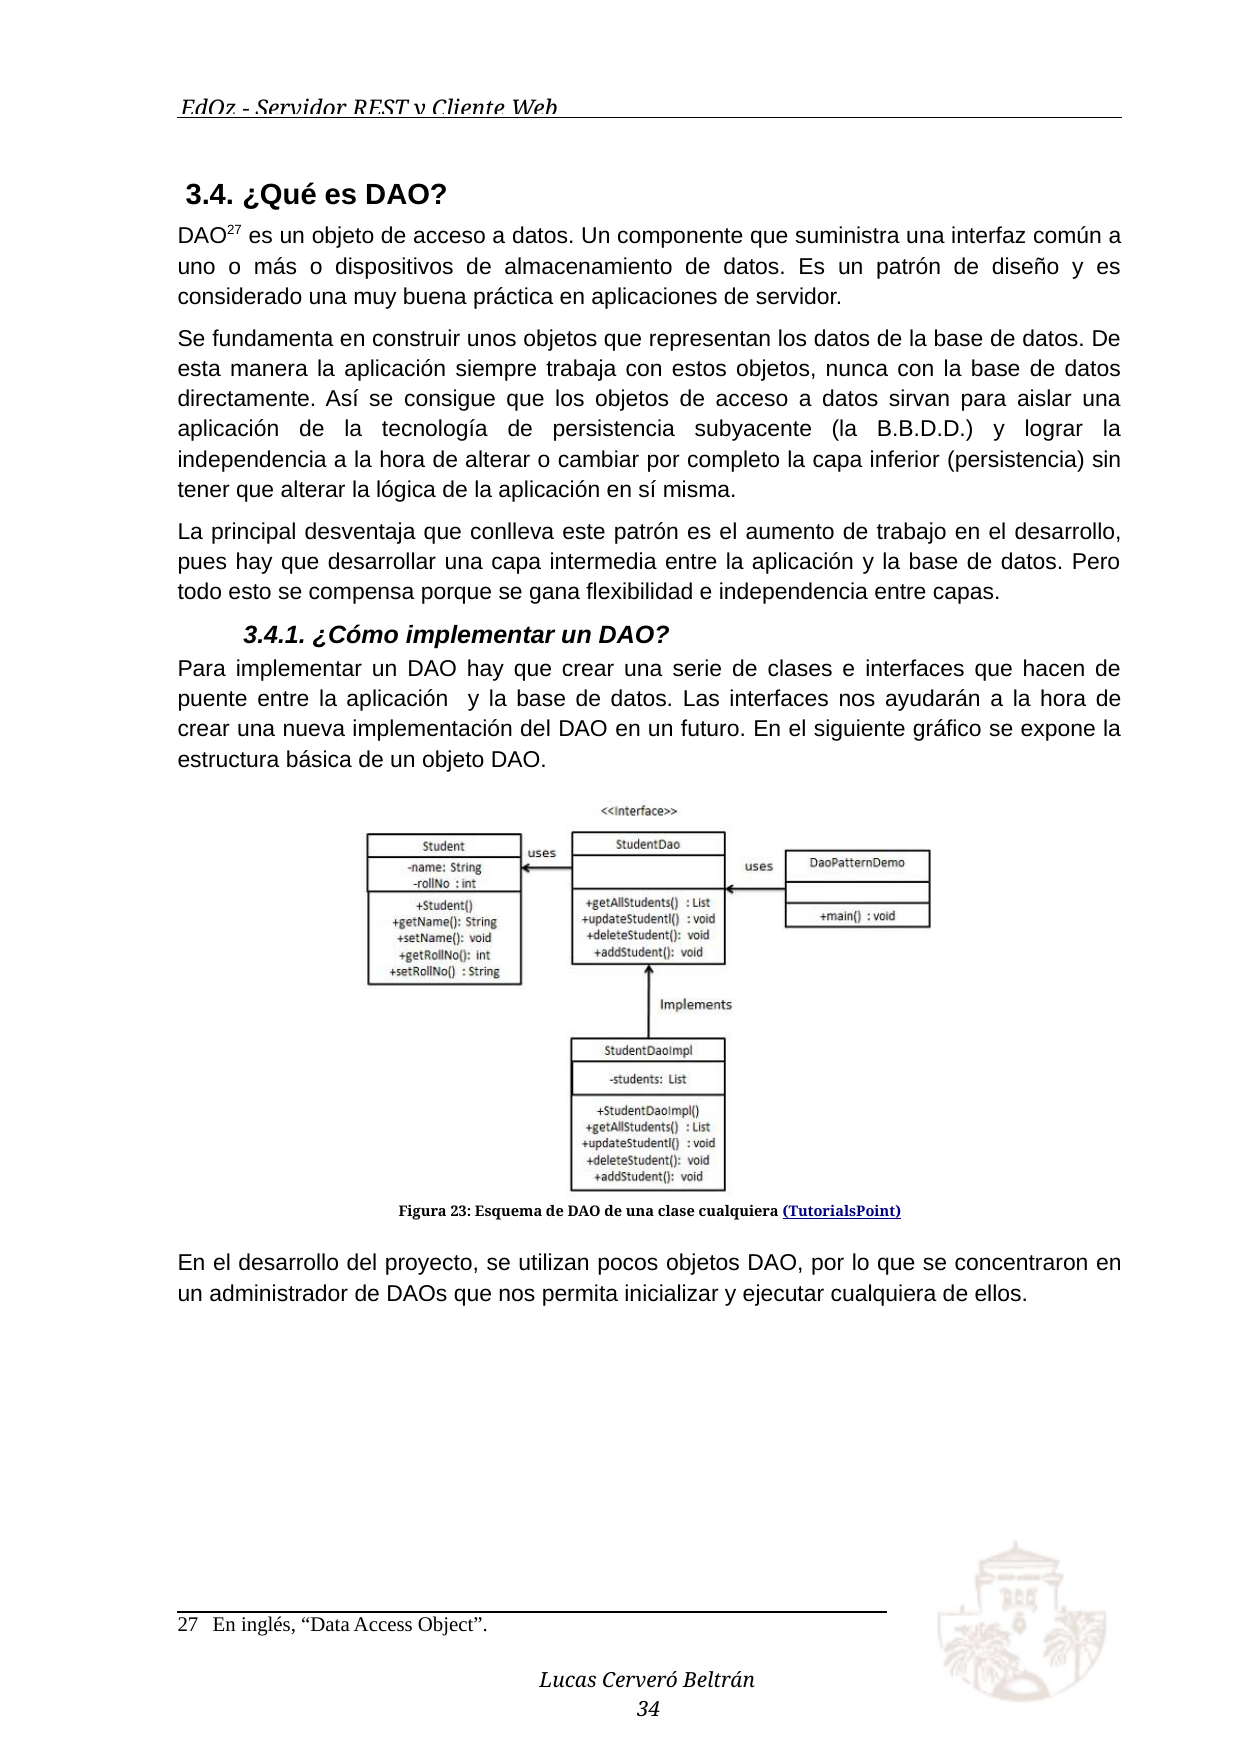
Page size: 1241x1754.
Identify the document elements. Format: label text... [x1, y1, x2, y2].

text La principal desventaja que conlleva este patrón es el aumento de trabajo en el desarrollo, pues hay que desarrollar una capa intermedia entre la aplicación y la base de datos. Pero todo esto se compensa porque se gana flexibilidad e independencia entre capas. [177, 518, 1122, 604]
list ¿Cómo implementar un DAO? [177, 620, 1122, 649]
picture [360, 800, 939, 1197]
text Se fundamenta en construir unos objetos que representan los datos de la base de datos. De esta manera la aplicación siempre trabaja con estos objetos, nunca con la base de datos directamente. Así se consigue que los objetos de acceso a datos sirvan para aislar una aplicación de la tecnología de persistencia subyacente (la B.B.D.D.) y lograr la independencia a la hora de alterar o cambiar por completo la capa inferior (persistencia) sin tener que alterar la lógica de la aplicación en sí misma. [177, 325, 1122, 502]
text Figura 23: Esquema de DAO de una clase cualquiera (TutorialsPoint) [361, 1197, 938, 1220]
list ¿Qué es DAO? [177, 177, 1122, 211]
text En el desarrollo del proyecto, se utilizan pocos objetos DAO, por lo que se concentraron en un administrador de DAOs que nos permita inicializar y ejecutar cualquiera de ellos. [177, 1249, 1122, 1306]
text Para implementar un DAO hay que crear una serie de clases e interfaces que hacen de puente entre la aplicación y la base de datos. Las interfaces nos ayudarán a la hora de crear una nueva implementación del DAO en un futuro. En el siguiente gráfico se expone la estructura básica de un objeto DAO. [177, 655, 1122, 772]
text DAO es un objeto de acceso a datos. Un componente que suministra una interfaz común a uno o más o dispositivos de almacenamiento de datos. Es un patrón de diseño y es considerado una muy buena práctica en aplicaciones de servidor. [177, 222, 1122, 309]
text En inglés, “Data Access Object”. [177, 1612, 1122, 1636]
